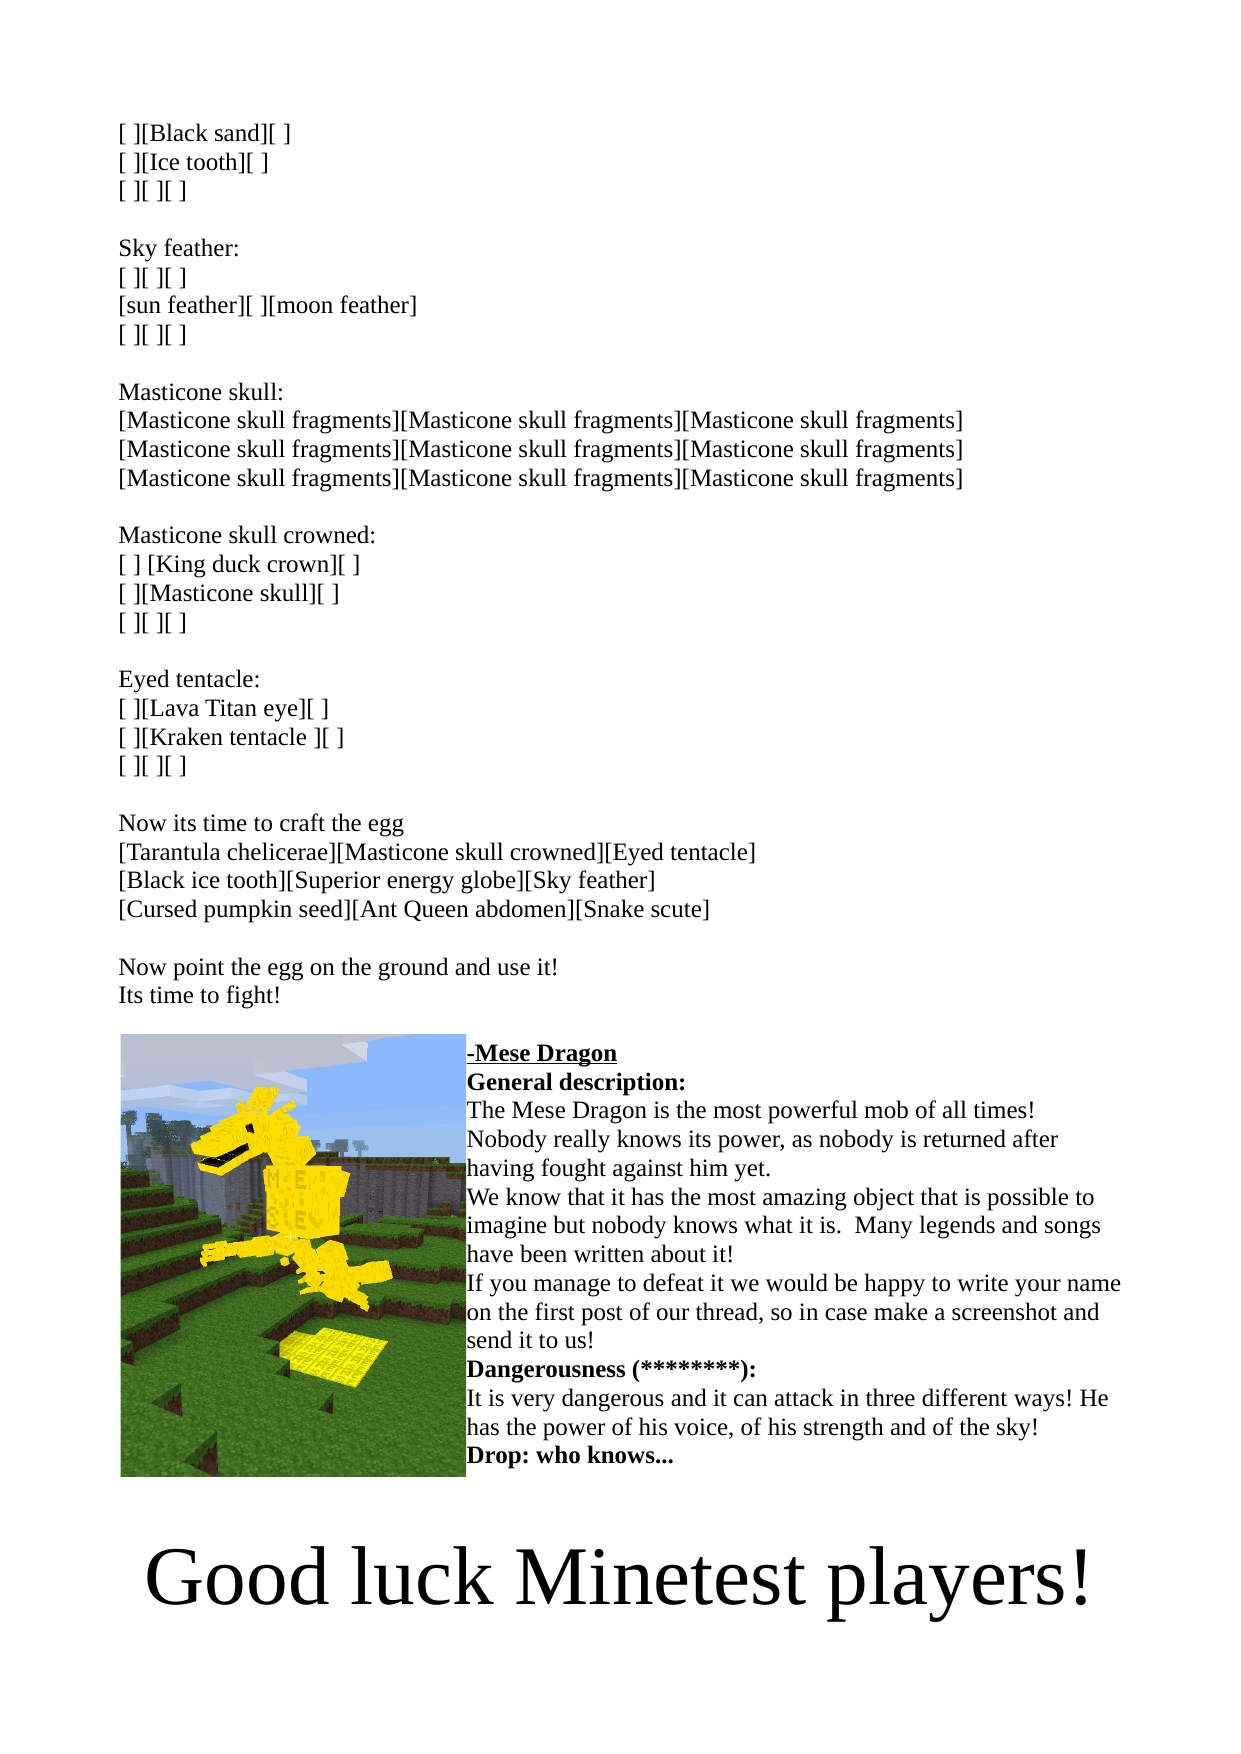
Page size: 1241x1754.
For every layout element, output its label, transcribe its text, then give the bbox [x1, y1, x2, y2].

text [Tarantula chelicerae][Masticone skull crowned][Eyed tentacle] [118, 837, 1122, 866]
text [Masticone skull fragments][Masticone skull fragments][Masticone skull fragments] [118, 463, 1122, 492]
text Masticone skull crowned: [118, 521, 1122, 549]
text [ ][ ][ ] [118, 262, 1122, 291]
text [ ][ ][ ] [118, 607, 1122, 636]
text [ ][ ][ ] [118, 176, 1122, 204]
text [ ][ ][ ] [118, 319, 1122, 348]
text [ ][Black sand][ ] [118, 118, 1122, 147]
text Drop: who knows... [467, 1441, 1122, 1469]
text Now its time to craft the egg [118, 808, 1122, 837]
text [ ][Kraken tentacle ][ ] [118, 722, 1122, 751]
text [sun feather][ ][moon feather] [118, 291, 1122, 319]
text [ ][Ice tooth][ ] [118, 147, 1122, 176]
text [Black ice tooth][Superior energy globe][Sky feather] [118, 866, 1122, 894]
picture [120, 1034, 467, 1477]
text [Masticone skull fragments][Masticone skull fragments][Masticone skull fragments] [118, 406, 1122, 434]
text [ ] [King duck crown][ ] [118, 549, 1122, 578]
text The Mese Dragon is the most powerful mob of all times! Nobody really knows its power, as nobody is returned after having fought against him yet. [467, 1096, 1122, 1182]
text Now point the egg on the ground and use it! [118, 952, 1122, 981]
text Sky feather: [118, 233, 1122, 262]
text Eyed tentacle: [118, 664, 1122, 693]
text [Cursed pumpkin seed][Ant Queen abdomen][Snake scute] [118, 894, 1122, 923]
text [ ][ ][ ] [118, 751, 1122, 779]
text -Mese Dragon [467, 1038, 1122, 1067]
text Dangerousness (********): [467, 1354, 1122, 1383]
text [ ][Masticone skull][ ] [118, 578, 1122, 607]
text [Masticone skull fragments][Masticone skull fragments][Masticone skull fragments] [118, 434, 1122, 463]
text Its time to fight! [118, 981, 1122, 1009]
text If you manage to defeat it we would be happy to write your name on the first post of our thread, so in case make a screenshot and send it to us! [467, 1268, 1122, 1354]
text Good luck Minetest players! [118, 1527, 1122, 1623]
text We know that it has the most amazing object that is possible to imagine but nobody knows what it is. Many legends and songs have been written about it! [467, 1182, 1122, 1268]
text [ ][Lava Titan eye][ ] [118, 693, 1122, 722]
text It is very dangerous and it can attack in three different ways! He has the power of his voice, of his strength and of the sky! [467, 1383, 1122, 1441]
text Masticone skull: [118, 377, 1122, 406]
text General description: [467, 1067, 1122, 1096]
